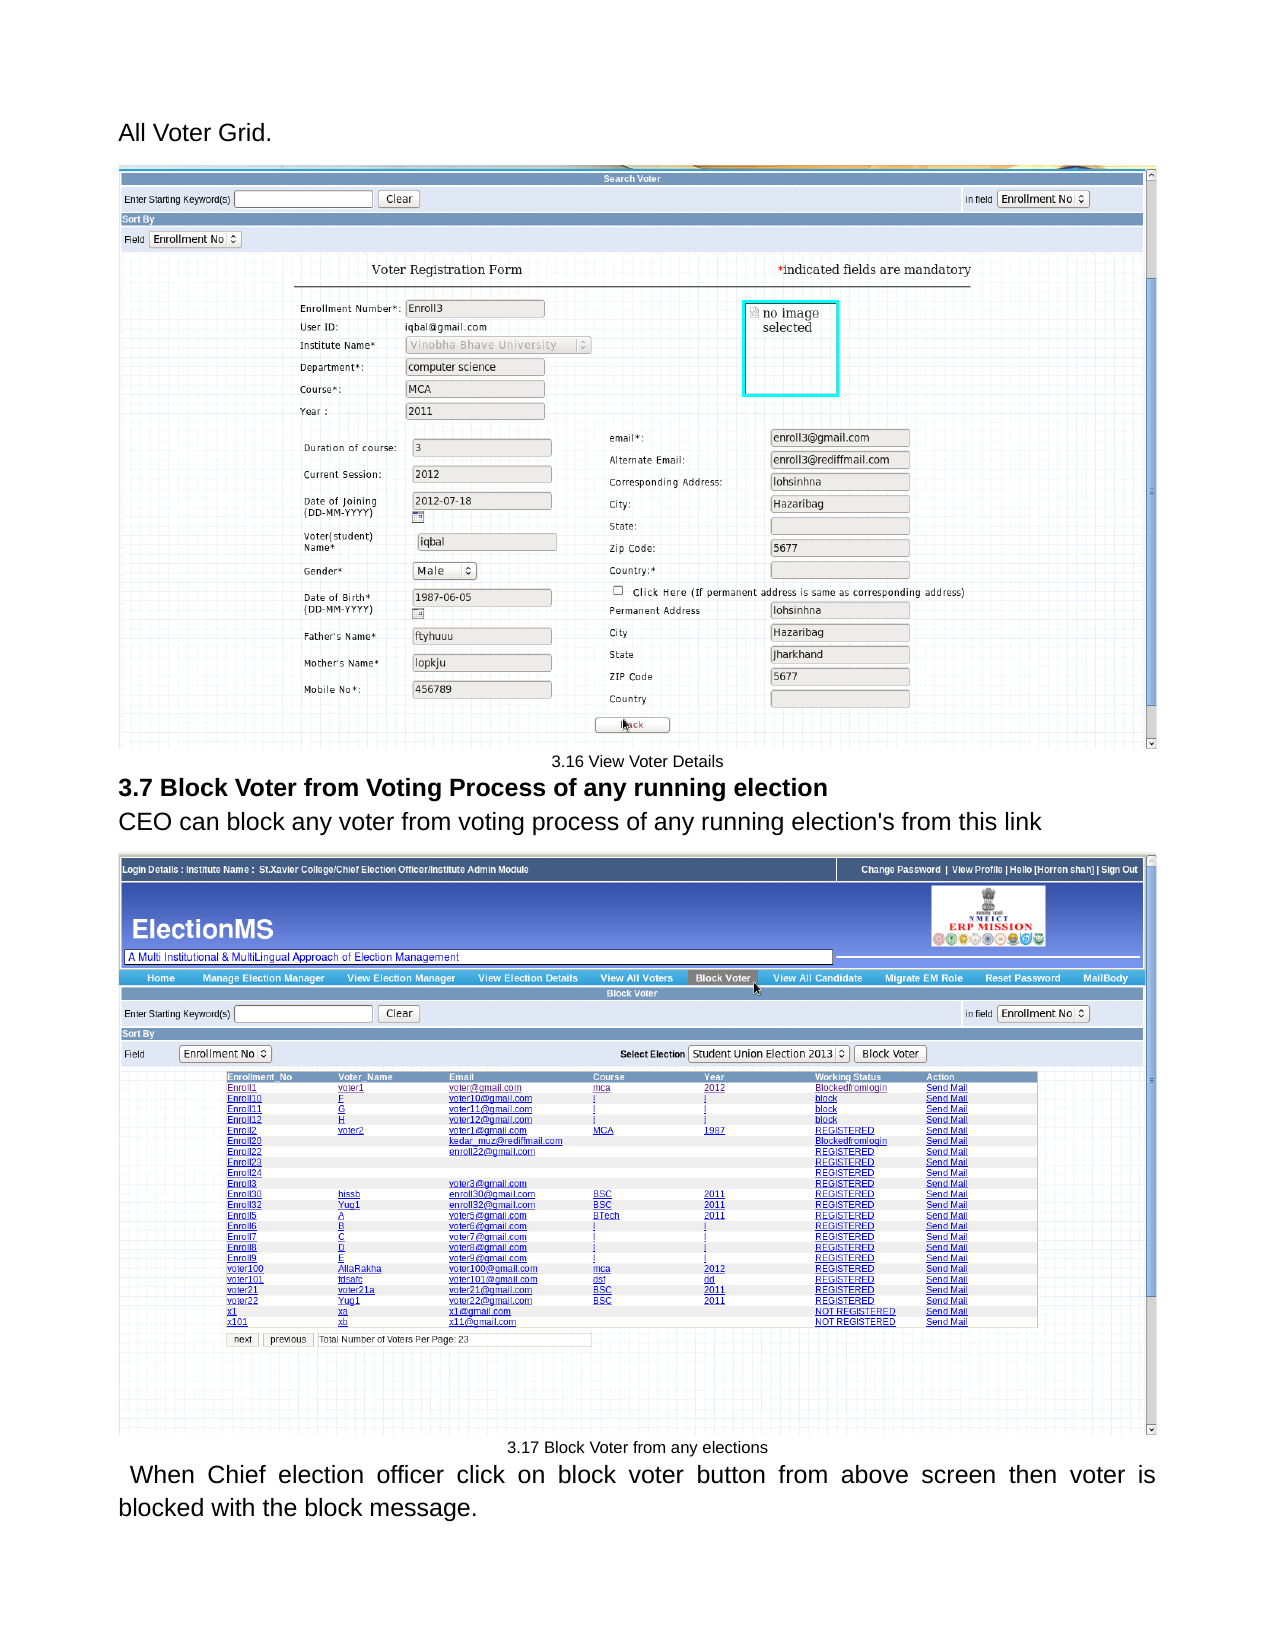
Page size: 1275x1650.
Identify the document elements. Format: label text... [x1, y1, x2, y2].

picture [118, 851, 1157, 1435]
text When Chief election officer click on block voter button from above screen then voter is blocked with the block message. [118, 1460, 1157, 1521]
picture [118, 165, 1157, 749]
text 3.16 View Voter Details [118, 749, 1157, 771]
text 3.7 Block Voter from Voting Process of any running election [118, 773, 1157, 802]
text 3.17 Block Voter from any elections [118, 1435, 1157, 1457]
text CEO can block any voter from voting process of any running election's from this link [6, 806, 1157, 835]
text [118, 839, 1157, 851]
text [118, 151, 1157, 165]
text All Voter Grid. [118, 118, 1157, 147]
